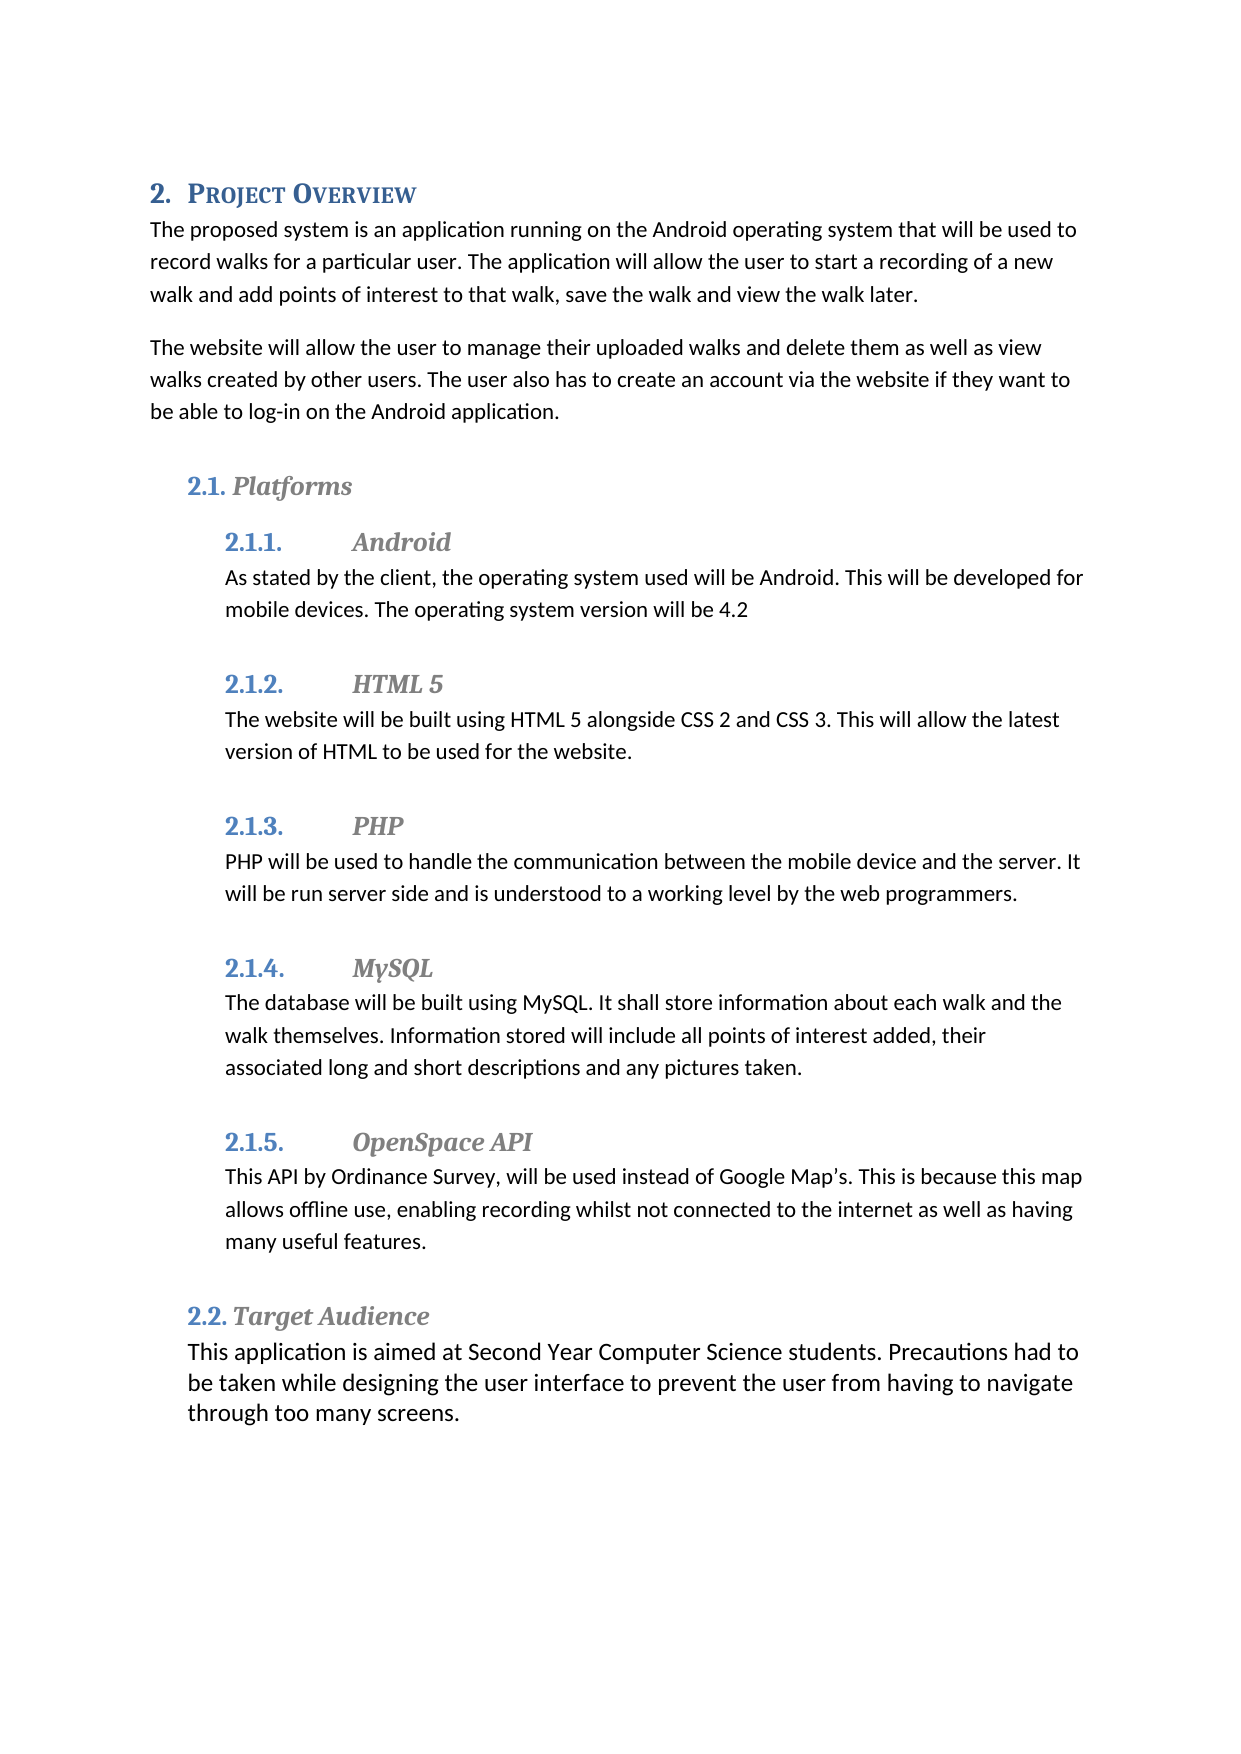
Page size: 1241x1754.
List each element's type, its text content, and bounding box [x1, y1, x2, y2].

text PHP will be used to handle the communication between the mobile device and the server. It will be run server side and is understood to a working level by the web programmers. [225, 847, 1090, 907]
text The database will be built using MySQL. It shall store information about each walk and the walk themselves. Information stored will include all points of interest added, their associated long and short descriptions and any pictures taken. [225, 988, 1090, 1081]
text The proposed system is an application running on the Android operating system that will be used to record walks for a particular user. The application will allow the user to start a recording of a new walk and add points of interest to that walk, save the walk and view the walk later. [150, 215, 1090, 308]
subtitle PHP [225, 811, 1090, 842]
text This API by Ordinance Survey, will be used instead of Google Map’s. This is because this map allows offline use, enabling recording whilst not connected to the internet as well as having many useful features. [225, 1162, 1090, 1255]
subtitle Project Overview [150, 177, 1090, 210]
text As stated by the client, the operating system used will be Android. This will be developed for mobile devices. The operating system version will be 4.2 [225, 563, 1090, 623]
subtitle OpenSpace API [225, 1127, 1090, 1158]
text The website will be built using HTML 5 alongside CSS 2 and CSS 3. This will allow the latest version of HTML to be used for the website. [225, 705, 1090, 765]
subtitle Platforms [187, 471, 1090, 502]
subtitle Target Audience [187, 1301, 1090, 1332]
subtitle HTML 5 [225, 669, 1090, 700]
subtitle MySQL [225, 953, 1090, 984]
text This application is aimed at Second Year Computer Science students. Precautions had to be taken while designing the user interface to prevent the user from having to navigate through too many screens. [187, 1336, 1090, 1428]
subtitle Android [225, 527, 1090, 559]
text The website will allow the user to manage their uploaded walks and delete them as well as view walks created by other users. The user also has to create an account via the website if they want to be able to log-in on the Android application. [150, 333, 1090, 425]
